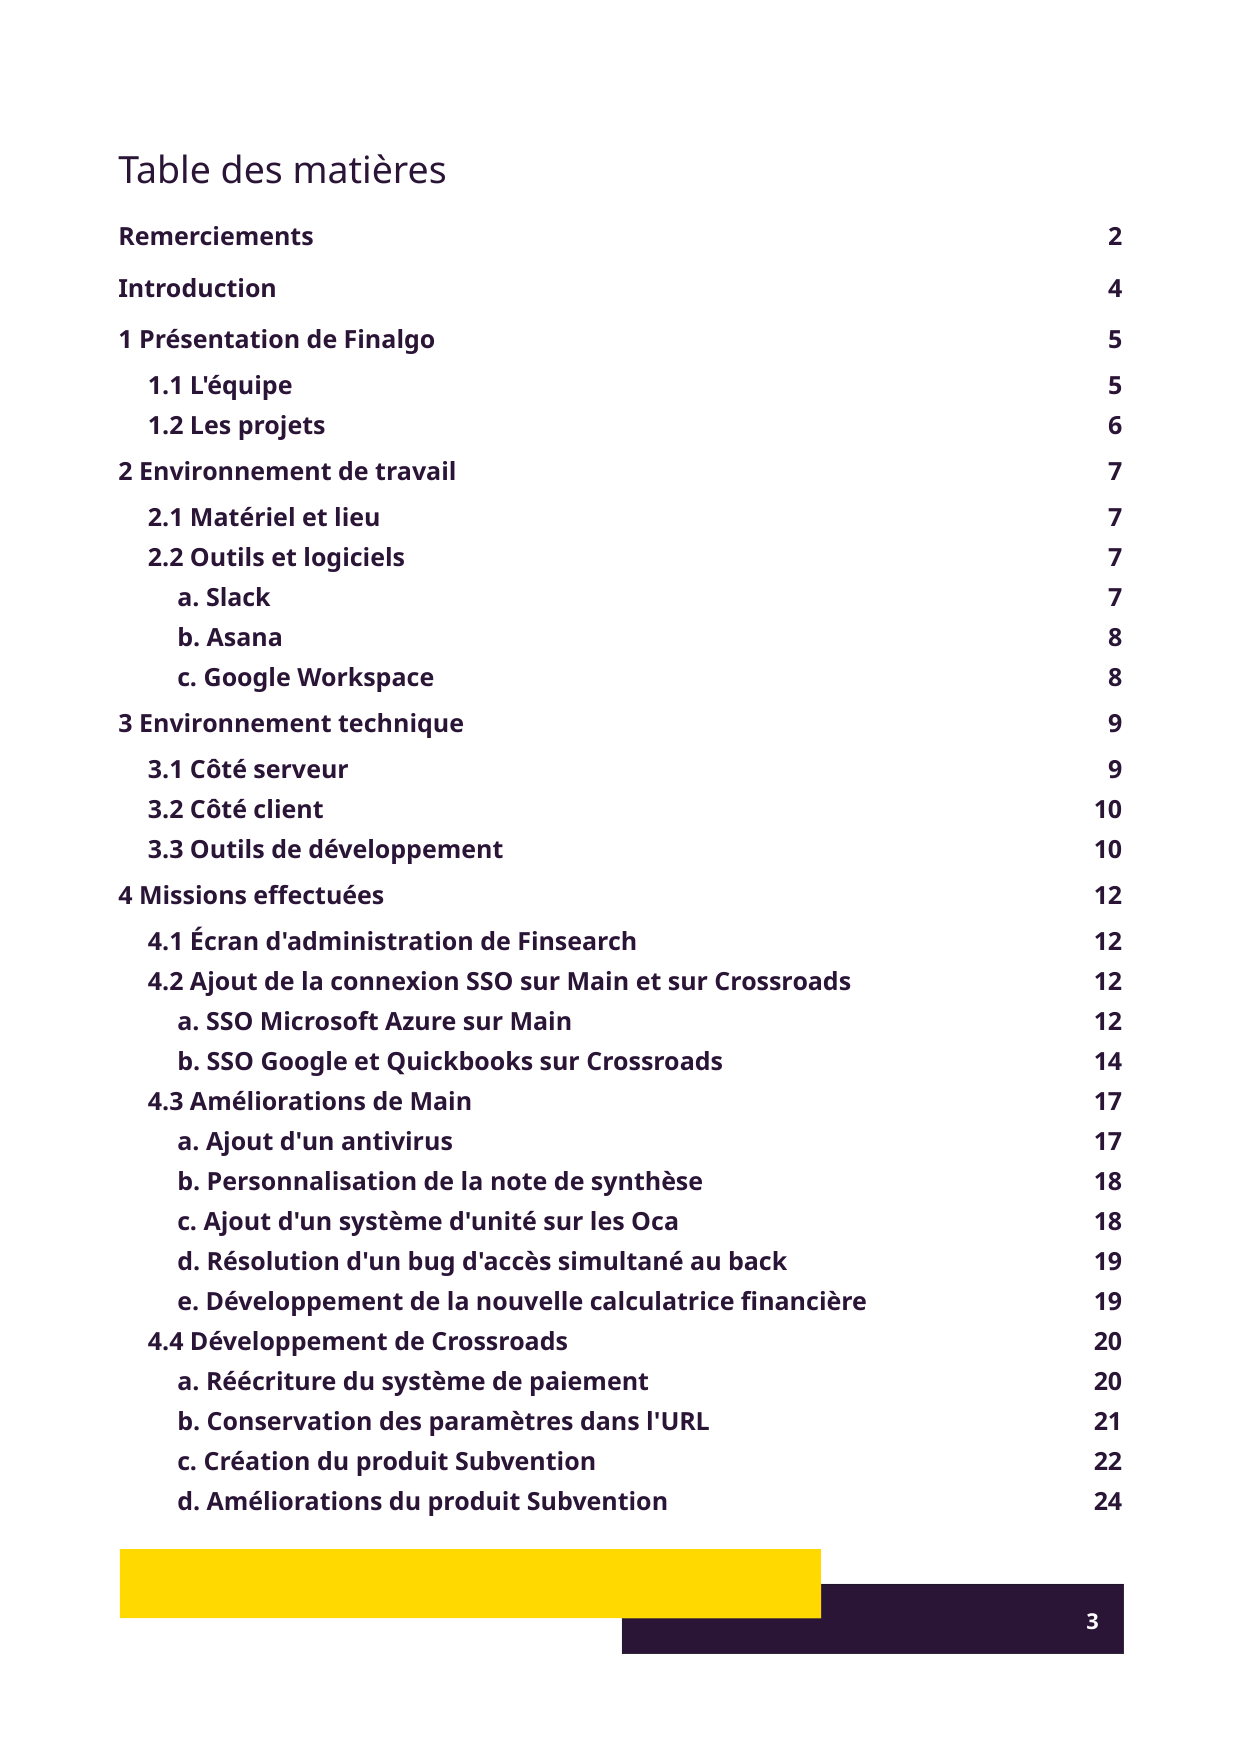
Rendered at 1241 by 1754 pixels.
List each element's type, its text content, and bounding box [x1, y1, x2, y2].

text a. SSO Microsoft Azure sur Main 12 [177, 1003, 1122, 1037]
text 4.2 Ajout de la connexion SSO sur Main et sur Crossroads 12 [148, 963, 1122, 997]
text 3 Environnement technique 9 [118, 706, 1122, 739]
text 4.1 Écran d'administration de Finsearch 12 [148, 923, 1122, 957]
picture [119, 1549, 1124, 1654]
text 4 Missions effectuées 12 [118, 877, 1122, 911]
text 3.2 Côté client 10 [148, 791, 1122, 826]
text 2.2 Outils et logiciels 7 [148, 540, 1122, 574]
text 2.1 Matériel et lieu 7 [148, 500, 1122, 534]
text a. Ajout d'un antivirus 17 [177, 1123, 1122, 1157]
text b. SSO Google et Quickbooks sur Crossroads 14 [177, 1043, 1122, 1077]
text d. Résolution d'un bug d'accès simultané au back 19 [177, 1243, 1122, 1277]
text c. Création du produit Subvention 22 [177, 1443, 1122, 1477]
text a. Réécriture du système de paiement 20 [177, 1363, 1122, 1397]
text 2 Environnement de travail 7 [118, 454, 1122, 488]
text c. Ajout d'un système d'unité sur les Oca 18 [177, 1203, 1122, 1237]
text 3.3 Outils de développement 10 [148, 831, 1122, 866]
text b. Conservation des paramètres dans l'URL 21 [177, 1403, 1122, 1437]
text d. Améliorations du produit Subvention 24 [177, 1483, 1122, 1517]
subtitle Table des matières [118, 143, 1122, 194]
text a. Slack 7 [177, 580, 1122, 614]
text 1.1 L'équipe 5 [148, 368, 1122, 402]
text c. Google Workspace 8 [177, 660, 1122, 694]
text 4.4 Développement de Crossroads 20 [148, 1323, 1122, 1357]
text 1 Présentation de Finalgo 5 [118, 322, 1122, 356]
text e. Développement de la nouvelle calculatrice financière 19 [177, 1283, 1122, 1317]
text 4.3 Améliorations de Main 17 [148, 1083, 1122, 1117]
text 3.1 Côté serveur 9 [148, 751, 1122, 786]
text b. Asana 8 [177, 620, 1122, 654]
text b. Personnalisation de la note de synthèse 18 [177, 1163, 1122, 1197]
text Remerciements 2 [118, 218, 1122, 252]
text Introduction 4 [118, 270, 1122, 304]
text 1.2 Les projets 6 [148, 408, 1122, 442]
